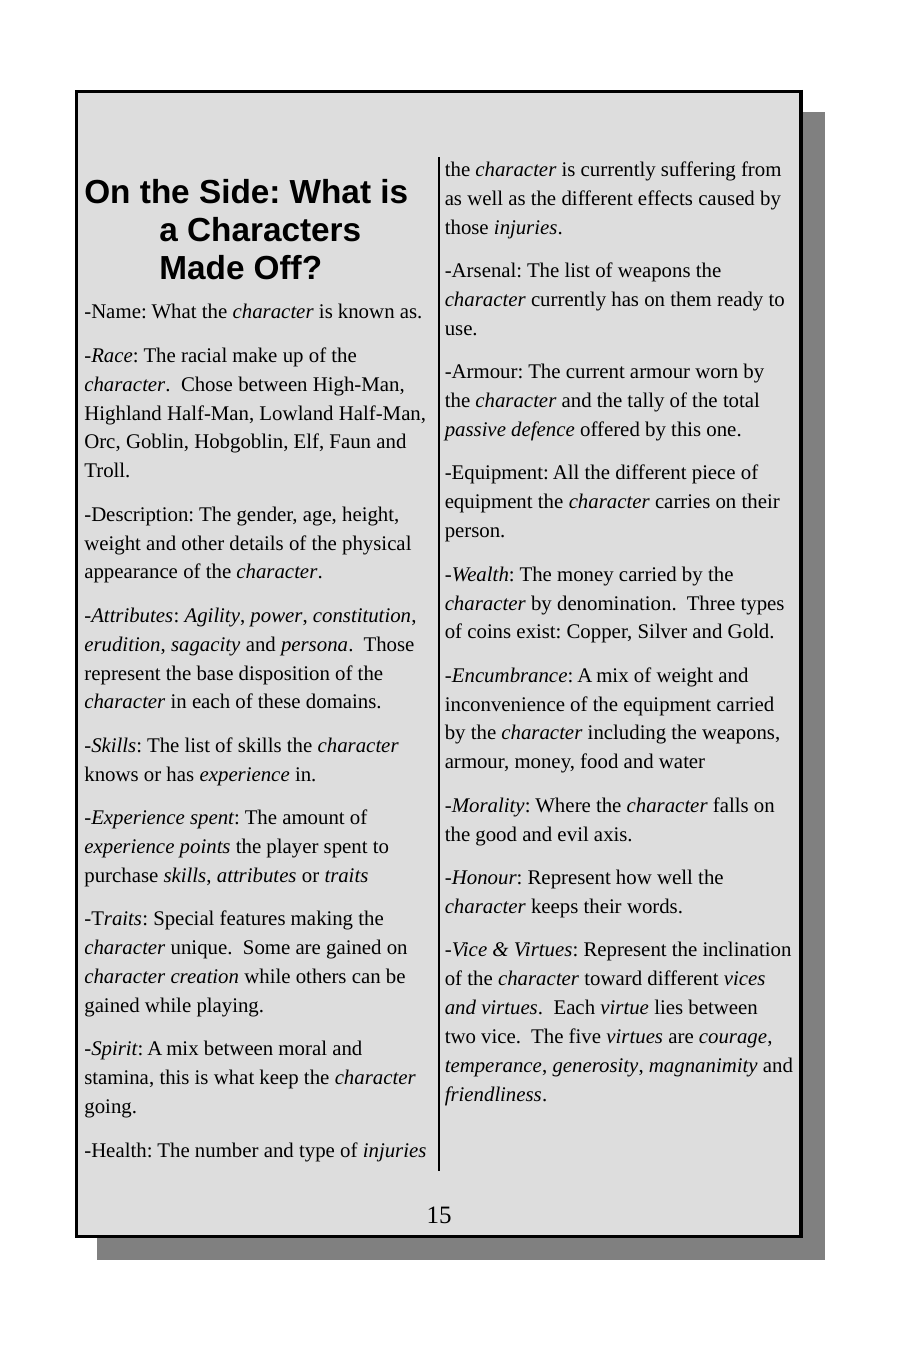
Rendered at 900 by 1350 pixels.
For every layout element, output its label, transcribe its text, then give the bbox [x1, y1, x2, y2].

text -Traits: Special features making the character unique. Some are gained on character creation while others can be gained while playing. [84, 906, 433, 1017]
text -Spirit: A mix between moral and stamina, this is what keep the character going. [84, 1036, 433, 1118]
text -Equipment: All the different piece of equipment the character carries on their person. [444, 461, 793, 542]
text -Attributes: Agility, power, constitution, erudition, sagacity and persona. Those represent the base disposition of the character in each of these domains. [84, 603, 433, 713]
text -Experience spent: The amount of experience points the player spent to purchase skills, attributes or traits [84, 805, 433, 887]
text -Vice & Virtues: Represent the inclination of the character toward different vices and virtues. Each virtue lies between two vice. The five virtues are courage, temperance, generosity, magnanimity and friendliness. [444, 937, 793, 1106]
text -Encumbrance: A mix of weight and inconvenience of the equipment carried by the character including the weapons, armour, money, food and water [444, 663, 793, 773]
text -Wealth: The money carried by the character by denomination. Three types of coins exist: Copper, Silver and Gold. [444, 562, 793, 643]
text -Skills: The list of skills the character knows or has experience in. [84, 733, 433, 786]
text -Health: The number and type of injuries [84, 1137, 433, 1162]
text -Morality: Where the character falls on the good and evil axis. [444, 793, 793, 846]
text the character is currently suffering from as well as the different effects caused by those injuries. [444, 157, 793, 239]
text -Honour: Represent how well the character keeps their words. [444, 865, 793, 918]
text -Arsenal: The list of weapons the character currently has on them ready to use. [444, 258, 793, 340]
text -Armour: The current armour worn by the character and the tally of the total passive defence offered by this one. [444, 359, 793, 441]
text -Name: What the character is known as. [84, 299, 433, 323]
text -Description: The gender, age, height, weight and other details of the physical appearance of the character. [84, 502, 433, 583]
text -Race: The racial make up of the character. Chose between High-Man, Highland Half-Man, Lowland Half-Man, Orc, Goblin, Hobgoblin, Elf, Faun and Troll. [84, 343, 433, 482]
subtitle On the Side: What is a Characters Made Off? [84, 172, 433, 287]
